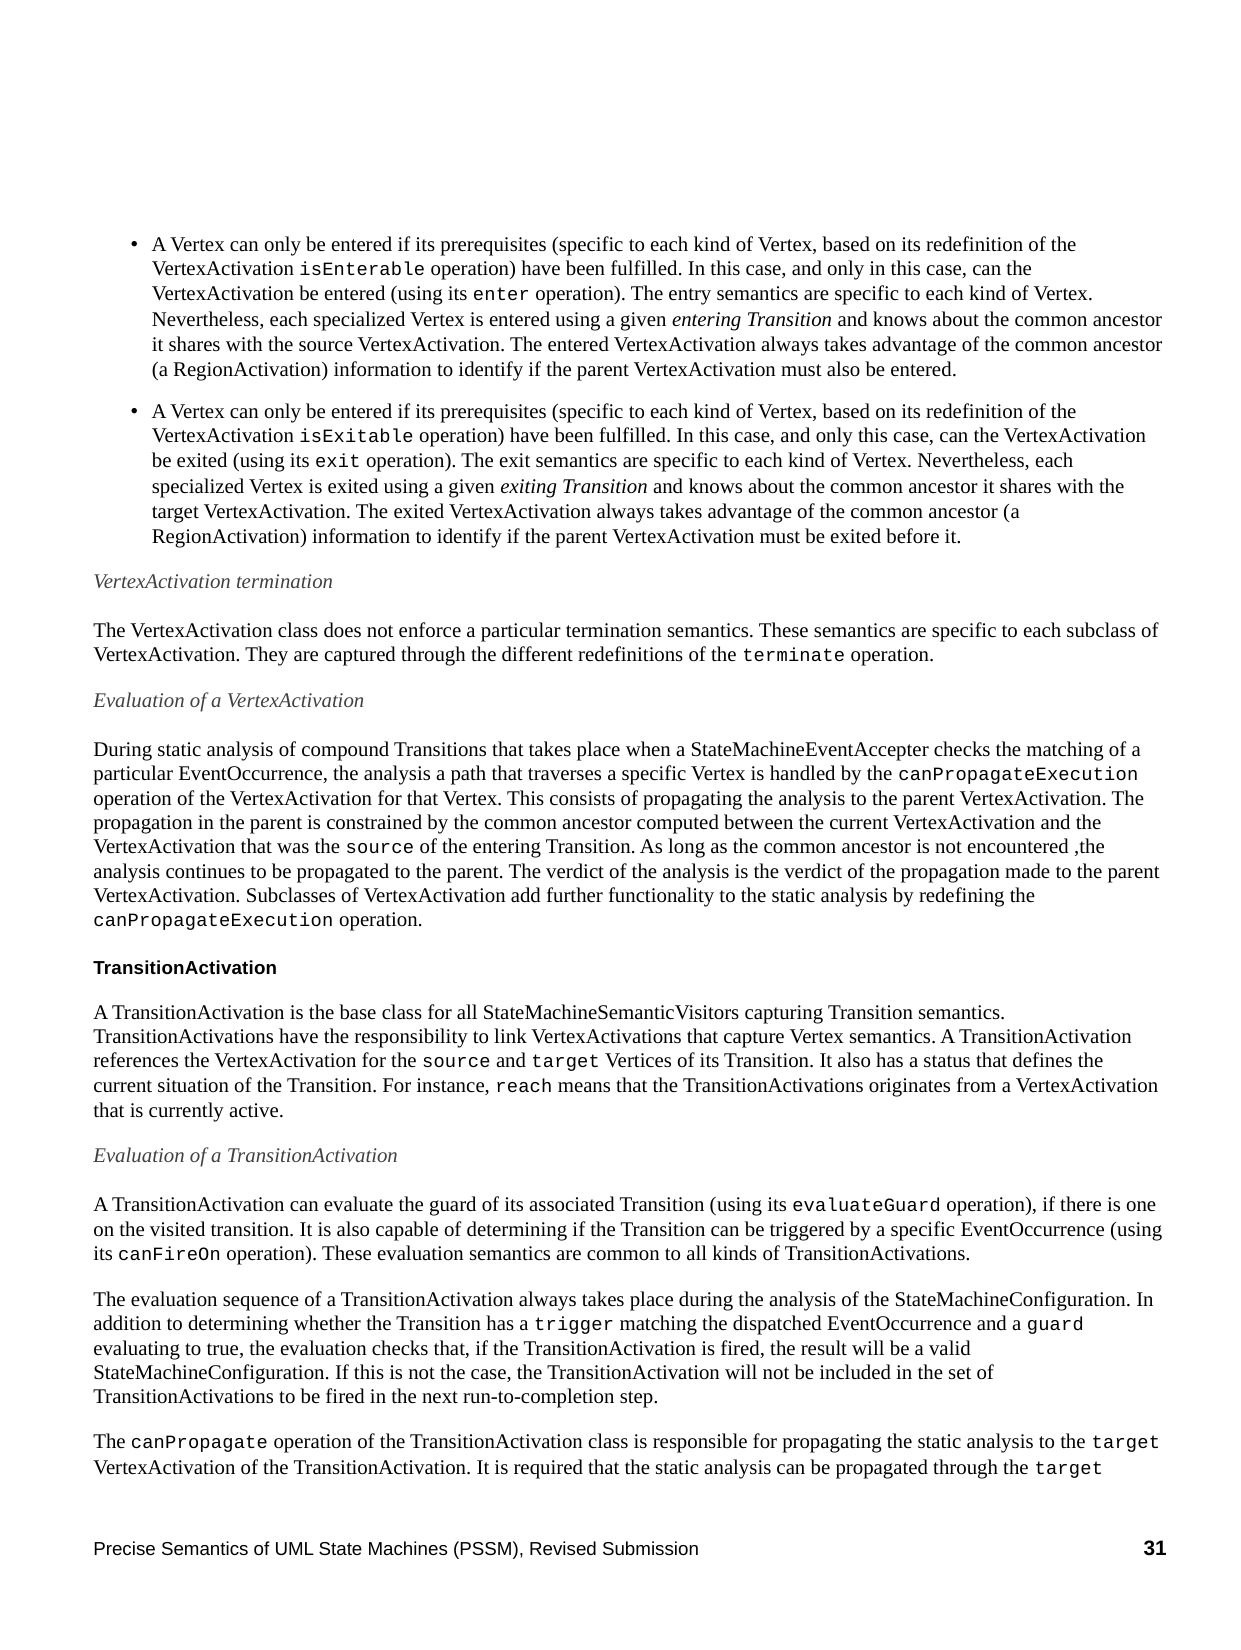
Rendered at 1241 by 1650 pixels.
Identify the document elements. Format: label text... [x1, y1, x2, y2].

list A Vertex can only be entered if its prerequisites (specific to each kind of Vertex, based on its redefinition of the VertexActivation isEnterable operation) have been fulfilled. In this case, and only in this case, can the VertexActivation be entered (using its enter operation). The entry semantics are specific to each kind of Vertex. Nevertheless, each specialized Vertex is entered using a given entering Transition and knows about the common ancestor it shares with the source VertexActivation. The entered VertexActivation always takes advantage of the common ancestor (a RegionActivation) information to identify if the parent VertexActivation must also be entered. [131, 231, 1164, 381]
text A TransitionActivation is the base class for all StateMachineSemanticVisitors capturing Transition semantics. TransitionActivations have the responsibility to link VertexActivations that capture Vertex semantics. A TransitionActivation references the VertexActivation for the source and target Vertices of its Transition. It also has a status that defines the current situation of the Transition. For instance, reach means that the TransitionActivations originates from a VertexActivation that is currently active. [93, 1000, 1164, 1122]
text The VertexActivation class does not enforce a particular termination semantics. These semantics are specific to each subclass of VertexActivation. They are captured through the different redefinitions of the terminate operation. [93, 618, 1164, 667]
text A TransitionActivation can evaluate the guard of its associated Transition (using its evaluateGuard operation), if there is one on the visited transition. It is also capable of determining if the Transition can be triggered by a specific EventOccurrence (using its canFireOn operation). These evaluation semantics are common to all kinds of TransitionActivations. [93, 1192, 1164, 1266]
text During static analysis of compound Transitions that takes place when a StateMachineEventAccepter checks the matching of a particular EventOccurrence, the analysis a path that traverses a specific Vertex is handled by the canPropagateExecution operation of the VertexActivation for that Vertex. This consists of propagating the analysis to the parent VertexActivation. The propagation in the parent is constrained by the common ancestor computed between the current VertexActivation and the VertexActivation that was the source of the entering Transition. As long as the common ancestor is not encountered ,the analysis continues to be propagated to the parent. The verdict of the analysis is the verdict of the propagation made to the parent VertexActivation. Subclasses of VertexActivation add further functionality to the static analysis by redefining the canPropagateExecution operation. [93, 736, 1164, 932]
subtitle Evaluation of a VertexActivation [93, 688, 1164, 712]
text The canPropagate operation of the TransitionActivation class is responsible for propagating the static analysis to the target VertexActivation of the TransitionActivation. It is required that the static analysis can be propagated through the target [93, 1429, 1164, 1480]
text The evaluation sequence of a TransitionActivation always takes place during the analysis of the StateMachineConfiguration. In addition to determining whether the Transition has a trigger matching the dispatched EventOccurrence and a guard evaluating to true, the evaluation checks that, if the TransitionActivation is fired, the result will be a valid StateMachineConfiguration. If this is not the case, the TransitionActivation will not be included in the set of TransitionActivations to be fired in the next run-to-completion step. [93, 1287, 1164, 1408]
list A Vertex can only be entered if its prerequisites (specific to each kind of Vertex, based on its redefinition of the VertexActivation isExitable operation) have been fulfilled. In this case, and only this case, can the VertexActivation be exited (using its exit operation). The exit semantics are specific to each kind of Vertex. Nevertheless, each specialized Vertex is exited using a given exiting Transition and knows about the common ancestor it shares with the target VertexActivation. The exited VertexActivation always takes advantage of the common ancestor (a RegionActivation) information to identify if the parent VertexActivation must be exited before it. [131, 398, 1164, 548]
subtitle TransitionActivation [93, 957, 1164, 979]
subtitle VertexActivation termination [93, 569, 1164, 593]
subtitle Evaluation of a TransitionActivation [93, 1143, 1164, 1167]
